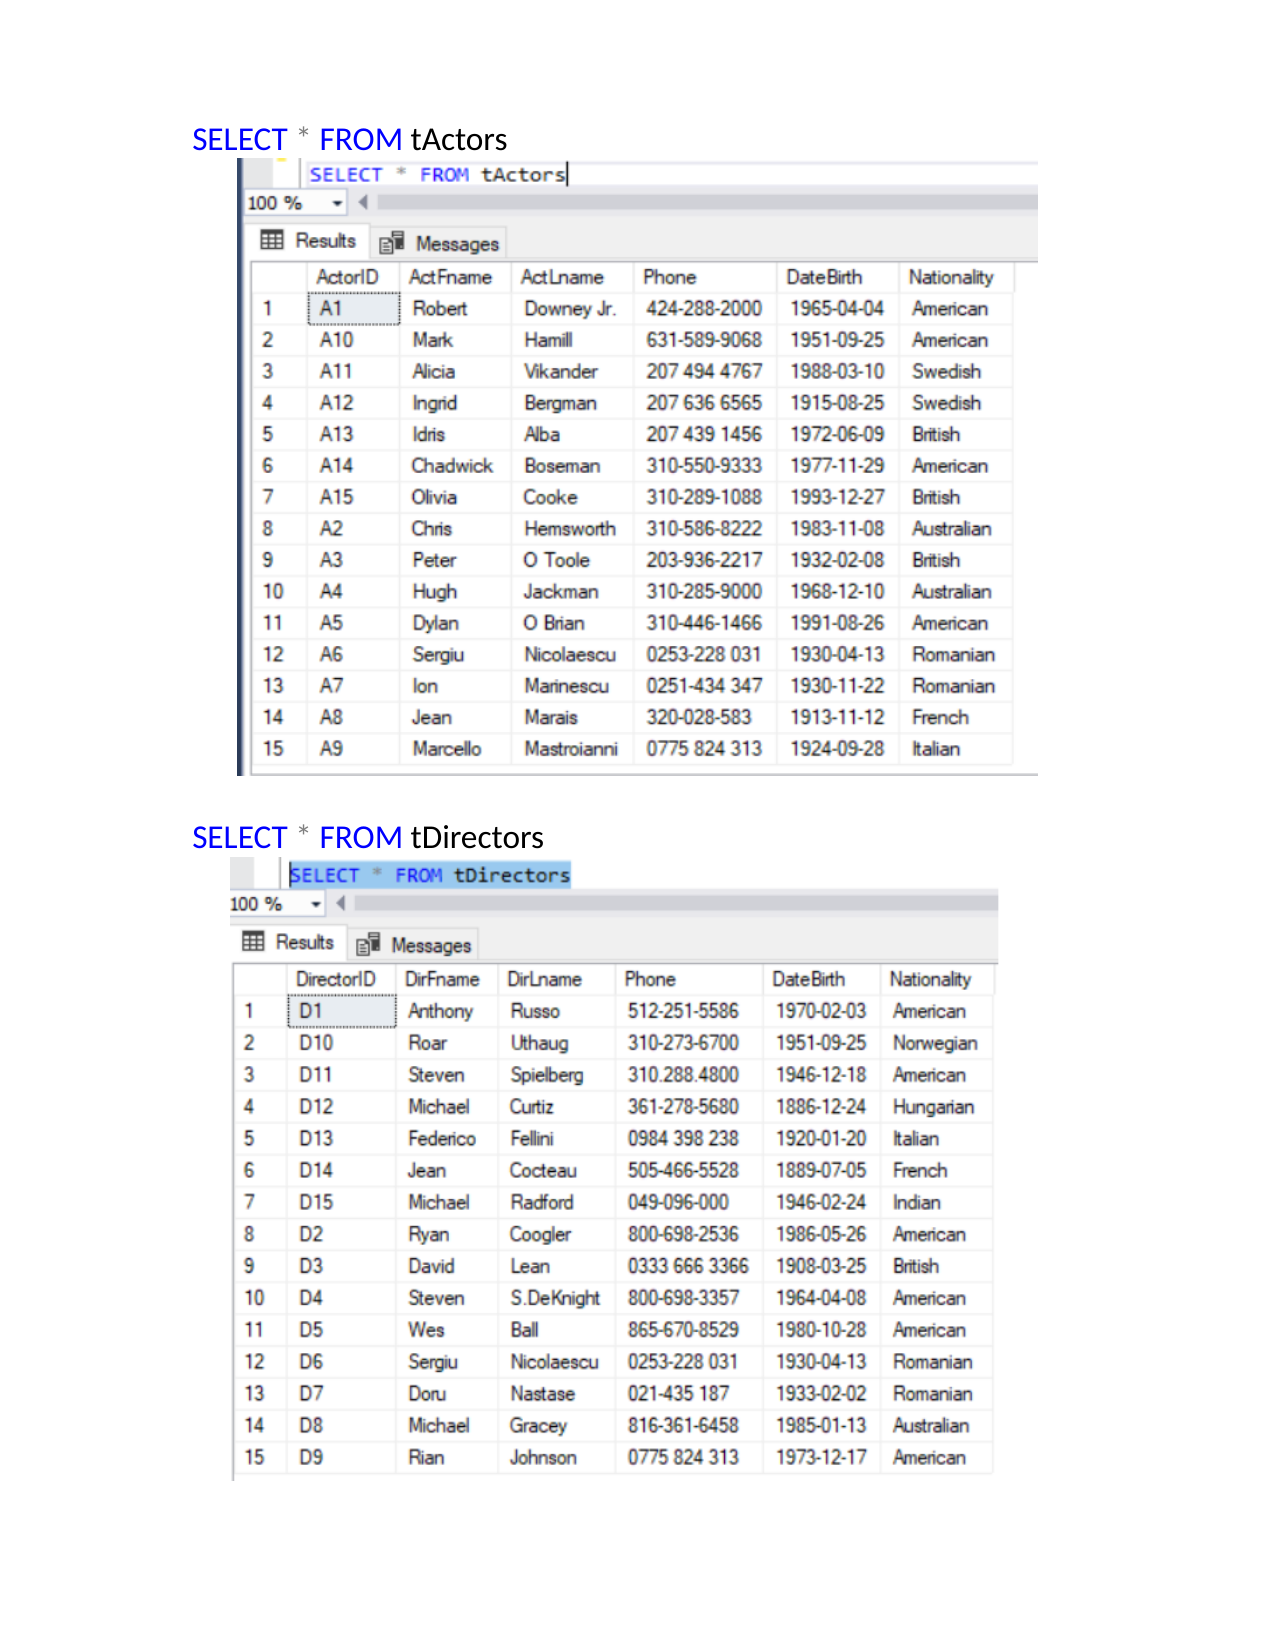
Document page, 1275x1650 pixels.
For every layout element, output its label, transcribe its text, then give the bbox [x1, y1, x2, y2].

text SELECT * FROM tDirectors [118, 816, 1157, 857]
text SELECT * FROM tActors [118, 118, 1157, 159]
picture [230, 857, 999, 1481]
picture [237, 158, 1038, 776]
